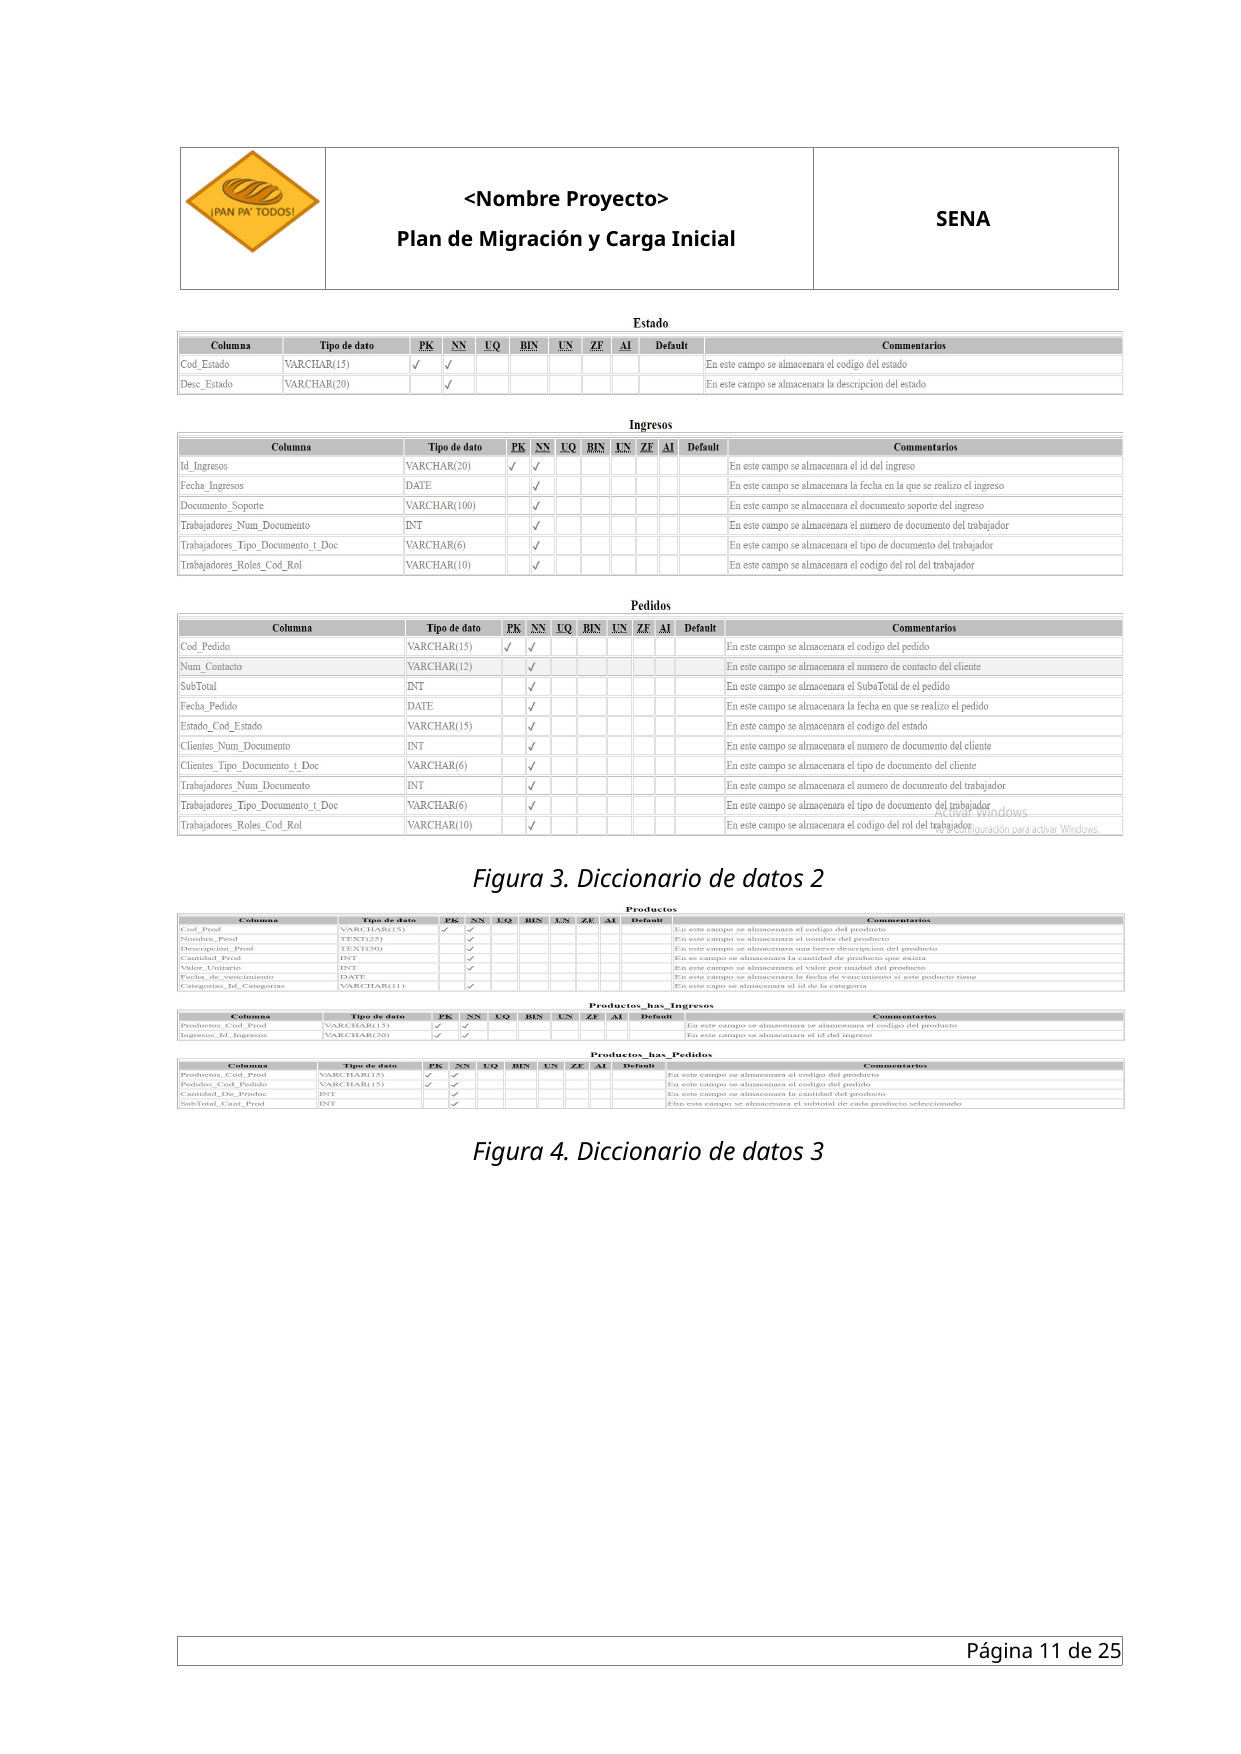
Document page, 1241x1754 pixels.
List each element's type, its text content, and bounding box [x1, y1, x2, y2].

text Figura 4. Diccionario de datos 3 [177, 1133, 1122, 1168]
text Figura 3. Diccionario de datos 2 [177, 861, 1122, 895]
